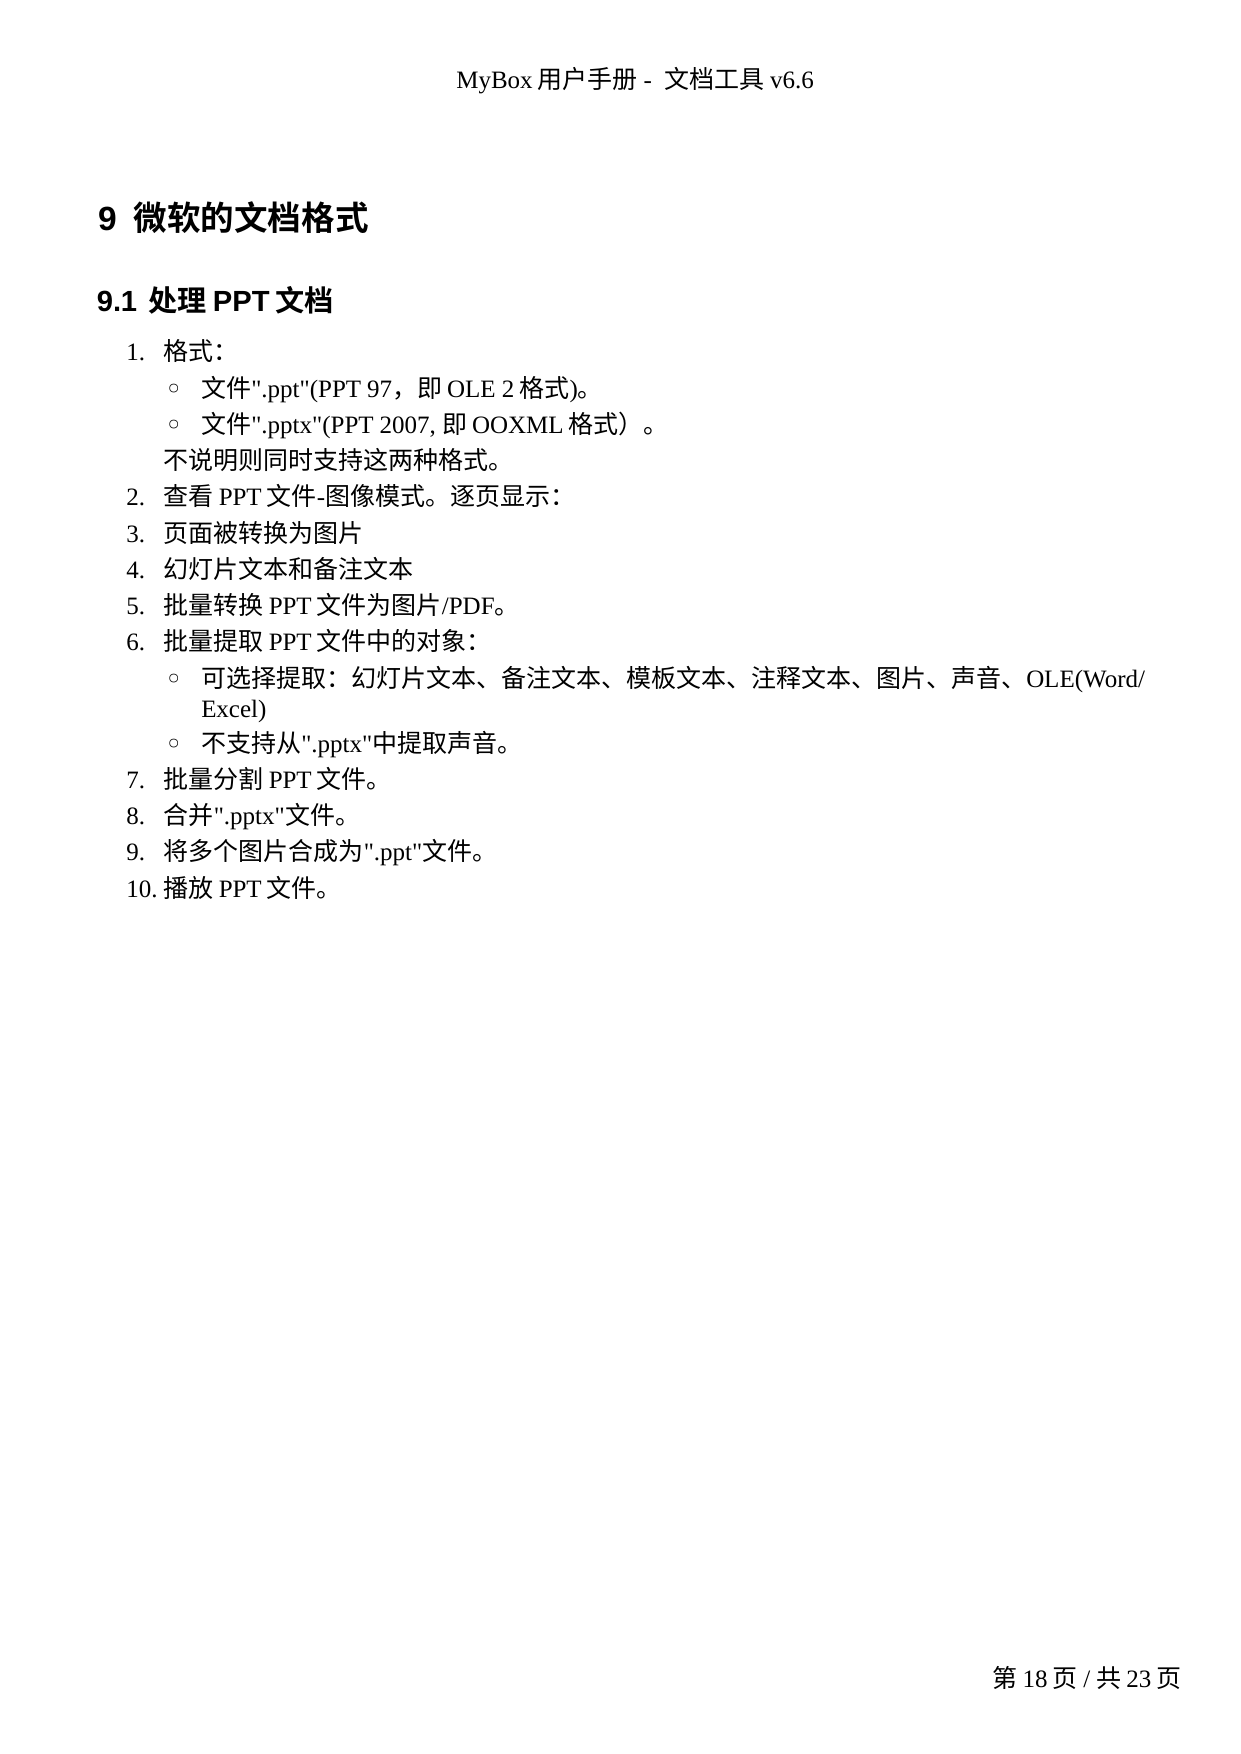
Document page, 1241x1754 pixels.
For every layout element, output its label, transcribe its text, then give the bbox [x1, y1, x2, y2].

list 批量提取PPT文件中的对象： [126, 622, 1181, 658]
subtitle 微软的文档格式 [88, 191, 1181, 239]
list 合并".pptx"文件。 [126, 796, 1181, 832]
list 播放PPT文件。 [126, 868, 1181, 904]
list 文件".pptx"(PPT 2007, 即OOXML格式）。 [163, 404, 1181, 441]
subtitle 处理PPT文档 [88, 277, 1181, 319]
list 可选择提取：幻灯片文本、备注文本、模板文本、注释文本、图片、声音、OLE(Word/Excel) [163, 658, 1181, 723]
text 不说明则同时支持这两种格式。 [88, 441, 1181, 477]
list 页面被转换为图片 [126, 513, 1181, 549]
list 格式： [126, 332, 1181, 368]
list 幻灯片文本和备注文本 [126, 549, 1181, 586]
list 不支持从".pptx"中提取声音。 [163, 723, 1181, 759]
list 批量分割PPT文件。 [126, 759, 1181, 796]
list 将多个图片合成为".ppt"文件。 [126, 832, 1181, 868]
list 批量转换PPT文件为图片/PDF。 [126, 586, 1181, 622]
list 文件".ppt"(PPT 97，即OLE 2格式)。 [163, 368, 1181, 404]
list 查看PPT文件-图像模式。逐页显示： [126, 477, 1181, 513]
